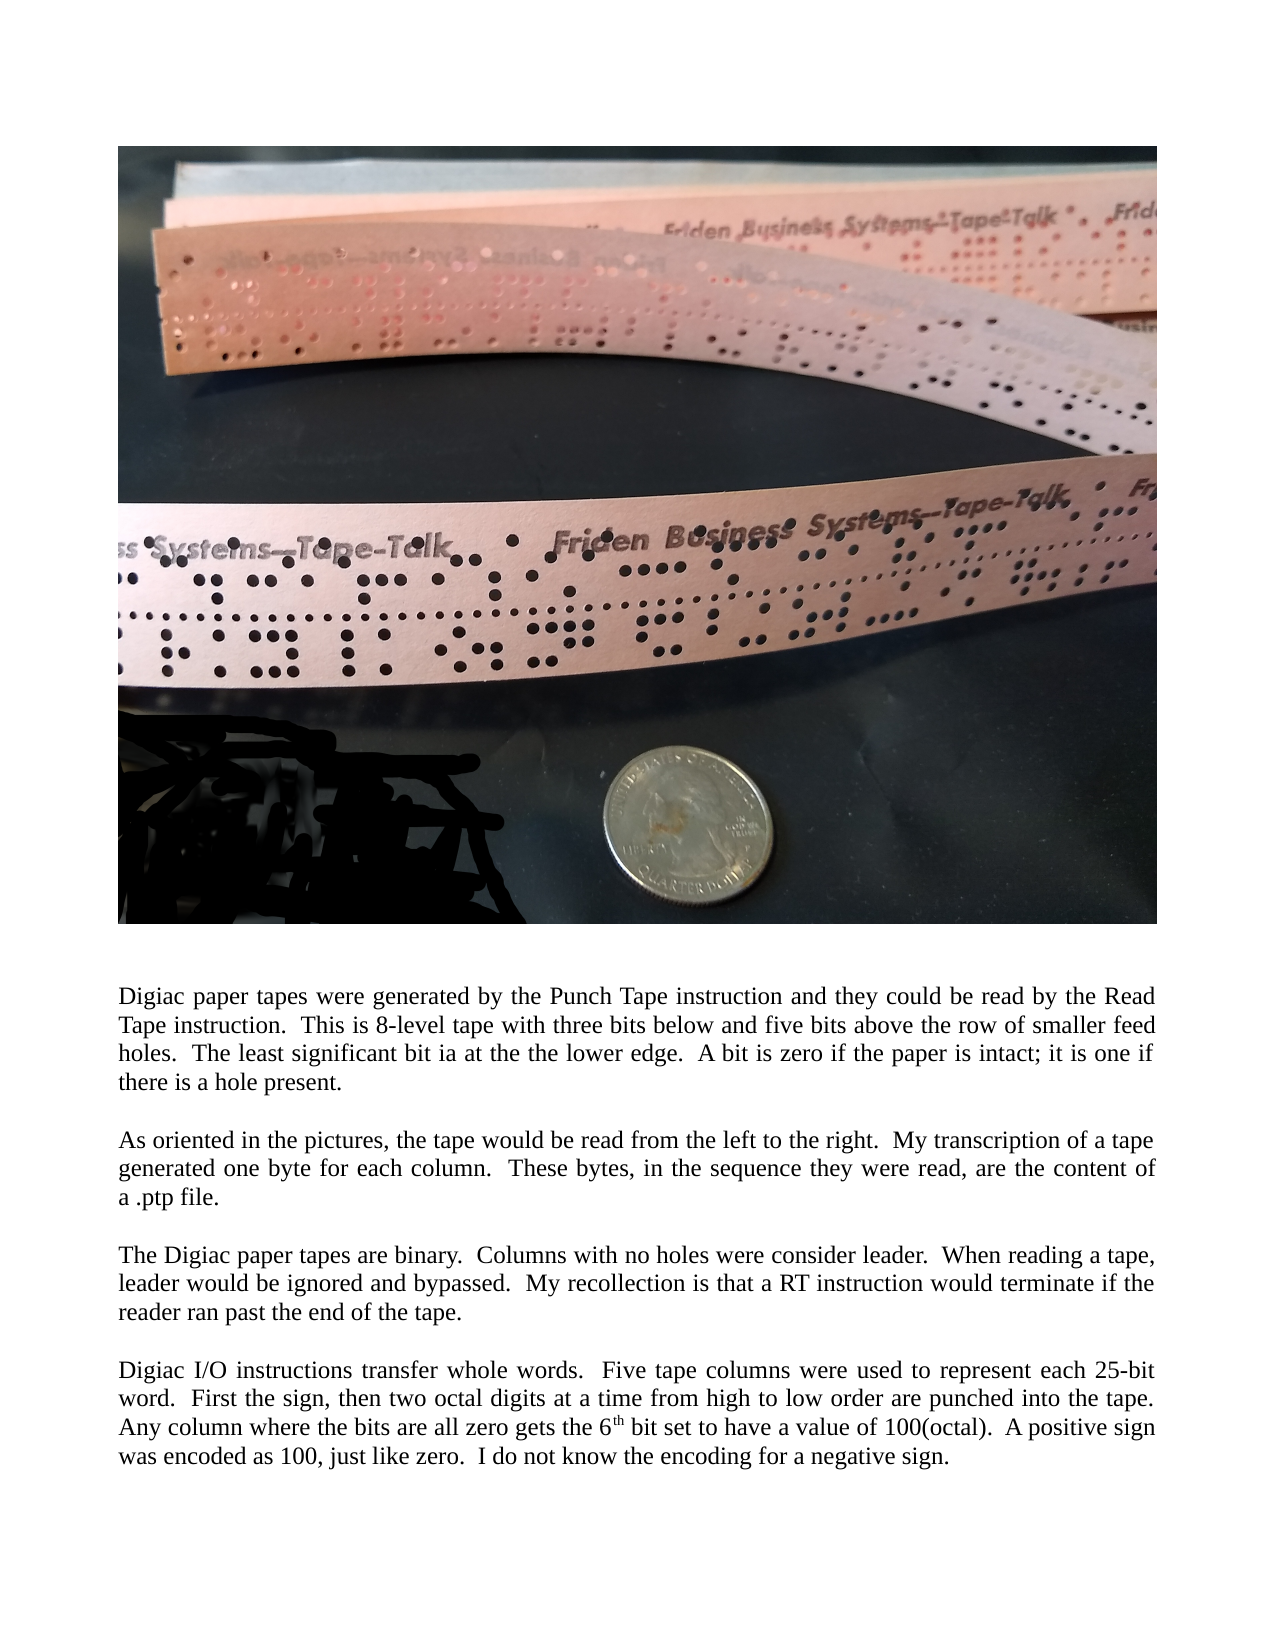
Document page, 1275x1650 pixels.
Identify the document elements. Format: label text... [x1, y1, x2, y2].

text Digiac paper tapes were generated by the Punch Tape instruction and they could be read by the Read Tape instruction. This is 8-level tape with three bits below and five bits above the row of smaller feed holes. The least significant bit ia at the the lower edge. A bit is zero if the paper is intact; it is one if there is a hole present. [118, 981, 1157, 1096]
text As oriented in the pictures, the tape would be read from the left to the right. My transcription of a tape generated one byte for each column. These bytes, in the sequence they were read, are the content of a .ptp file. [118, 1125, 1157, 1211]
text The Digiac paper tapes are binary. Columns with no holes were consider leader. When reading a tape, leader would be ignored and bypassed. My recollection is that a RT instruction would terminate if the reader ran past the end of the tape. [118, 1240, 1157, 1326]
text Digiac I/O instructions transfer whole words. Five tape columns were used to represent each 25-bit word. First the sign, then two octal digits at a time from high to low order are punched into the tape. Any column where the bits are all zero gets the 6th bit set to have a value of 100(octal). A positive sign was encoded as 100, just like zero. I do not know the encoding for a negative sign. [118, 1355, 1157, 1470]
picture [118, 146, 1157, 924]
